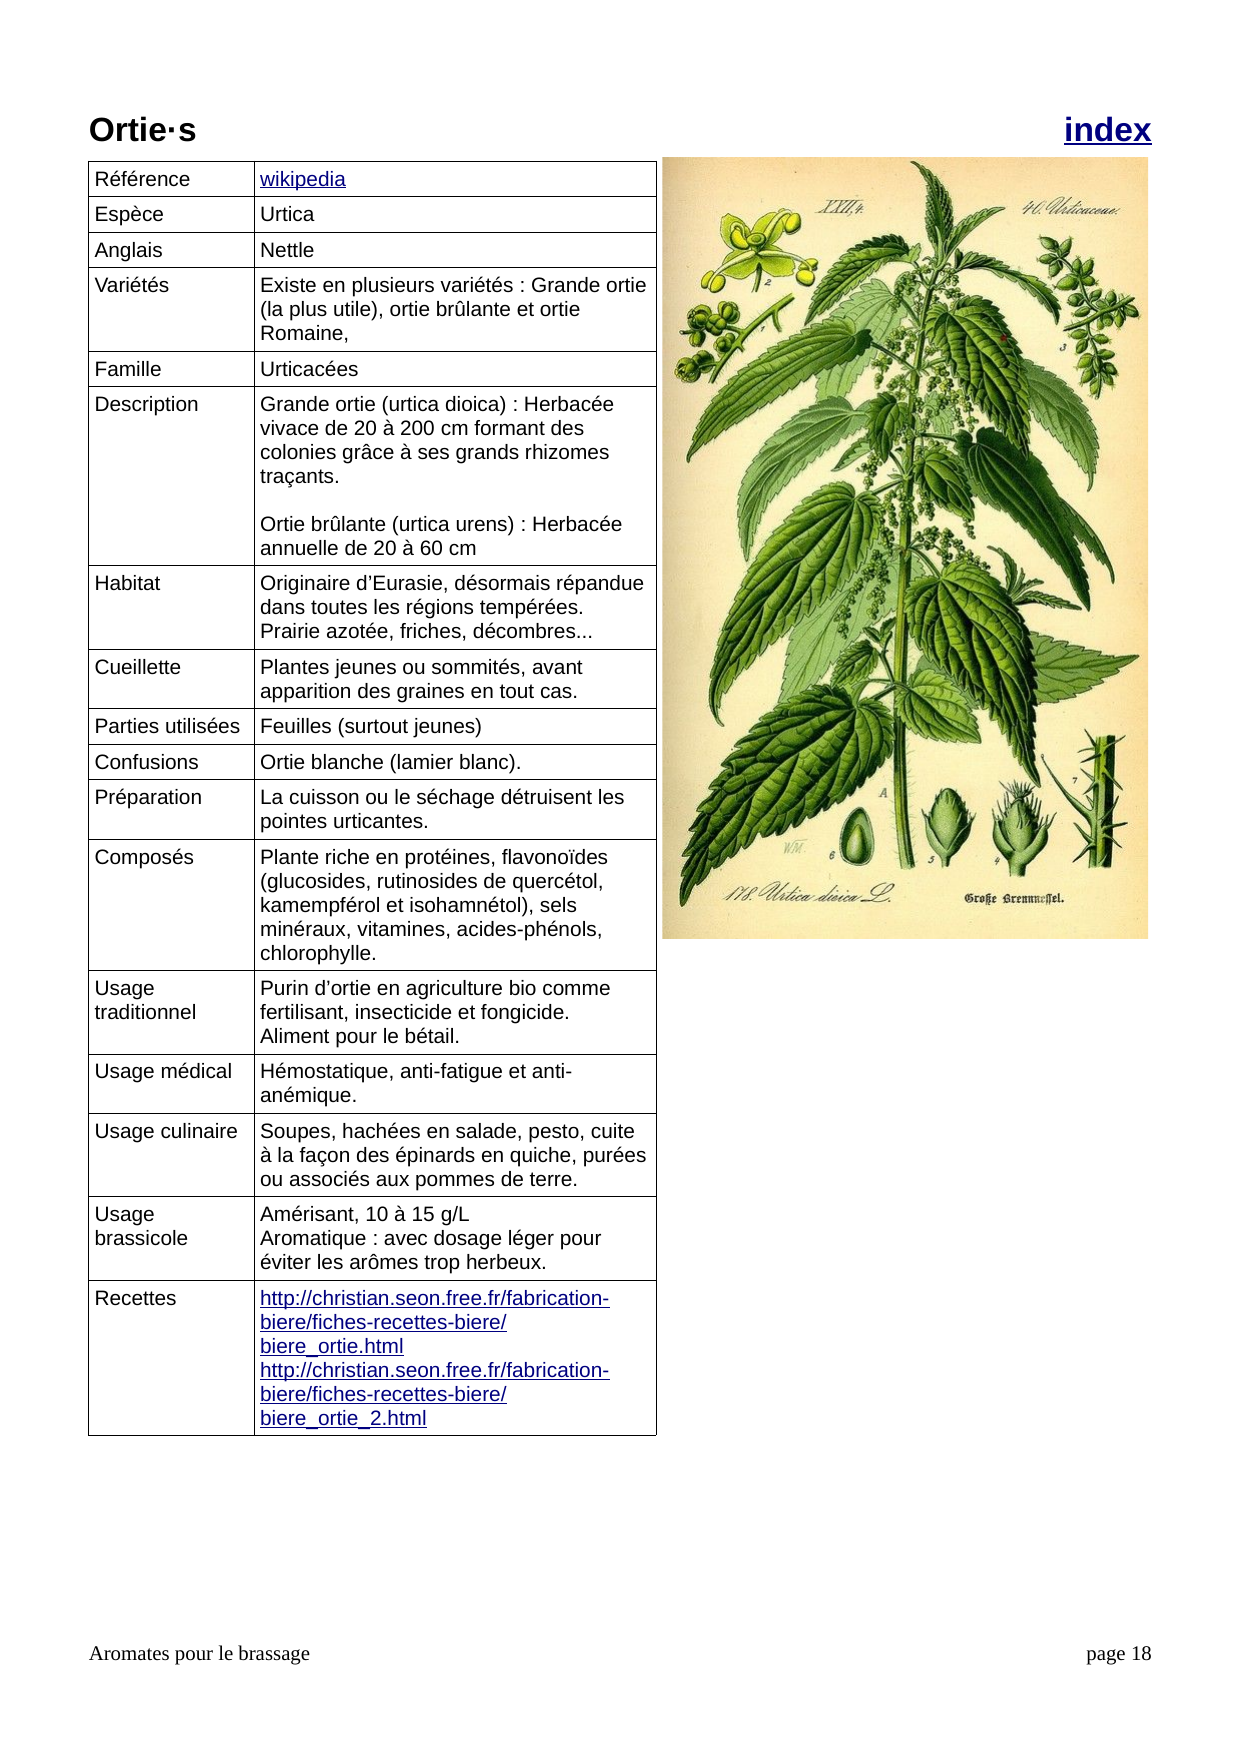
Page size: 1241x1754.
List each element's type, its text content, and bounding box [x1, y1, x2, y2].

table_cell Habitat [89, 566, 254, 649]
table_cell Espèce [89, 197, 254, 232]
table_cell Recettes [89, 1281, 254, 1435]
table_header Référence [89, 162, 254, 196]
subtitle Ortie·s index [88, 109, 1152, 148]
table_cell Famille [89, 352, 254, 386]
table_cell Composés [89, 840, 254, 970]
table_cell Amérisant, 10 à 15 g/L Aromatique : avec dosage léger pour éviter les arômes trop herbeux. [255, 1197, 656, 1280]
table_header wikipedia [255, 162, 656, 196]
table_cell Description [89, 387, 254, 565]
table_cell Existe en plusieurs variétés : Grande ortie (la plus utile), ortie brûlante et ortie Romaine, [255, 268, 656, 351]
table_cell Anglais [89, 233, 254, 267]
table_cell Grande ortie (urtica dioica) : Herbacée vivace de 20 à 200 cm formant des colonies grâce à ses grands rhizomes traçants. Ortie brûlante (urtica urens) : Herbacée annuelle de 20 à 60 cm [255, 387, 656, 565]
table_cell Usage brassicole [89, 1197, 254, 1280]
table_cell Urticacées [255, 352, 656, 386]
table_cell Originaire d’Eurasie, désormais répandue dans toutes les régions tempérées. Prairie azotée, friches, décombres... [255, 566, 656, 649]
table_cell Feuilles (surtout jeunes) [255, 709, 656, 744]
table_cell Cueillette [89, 650, 254, 708]
table_cell Confusions [89, 745, 254, 779]
table_cell http://christian.seon.free.fr/fabrication-biere/fiches-recettes-biere/biere_ortie.html http://christian.seon.free.fr/fabrication-biere/fiches-recettes-biere/biere_ortie_2.html [255, 1281, 656, 1435]
table_cell Soupes, hachées en salade, pesto, cuite à la façon des épinards en quiche, purées ou associés aux pommes de terre. [255, 1114, 656, 1196]
table_cell Parties utilisées [89, 709, 254, 744]
picture [662, 157, 1149, 939]
table_cell La cuisson ou le séchage détruisent les pointes urticantes. [255, 780, 656, 839]
table_cell Préparation [89, 780, 254, 839]
table_cell Usage traditionnel [89, 971, 254, 1053]
table_cell Usage culinaire [89, 1114, 254, 1196]
table_cell Hémostatique, anti-fatigue et anti-anémique. [255, 1055, 656, 1113]
table_cell Urtica [255, 197, 656, 232]
table_cell Plante riche en protéines, flavonoïdes (glucosides, rutinosides de quercétol, kamempférol et isohamnétol), sels minéraux, vitamines, acides-phénols, chlorophylle. [255, 840, 656, 970]
table_cell Usage médical [89, 1055, 254, 1113]
table_cell Plantes jeunes ou sommités, avant apparition des graines en tout cas. [255, 650, 656, 708]
table_cell Purin d’ortie en agriculture bio comme fertilisant, insecticide et fongicide. Aliment pour le bétail. [255, 971, 656, 1053]
table_cell Nettle [255, 233, 656, 267]
table_cell Variétés [89, 268, 254, 351]
table_cell Ortie blanche (lamier blanc). [255, 745, 656, 779]
